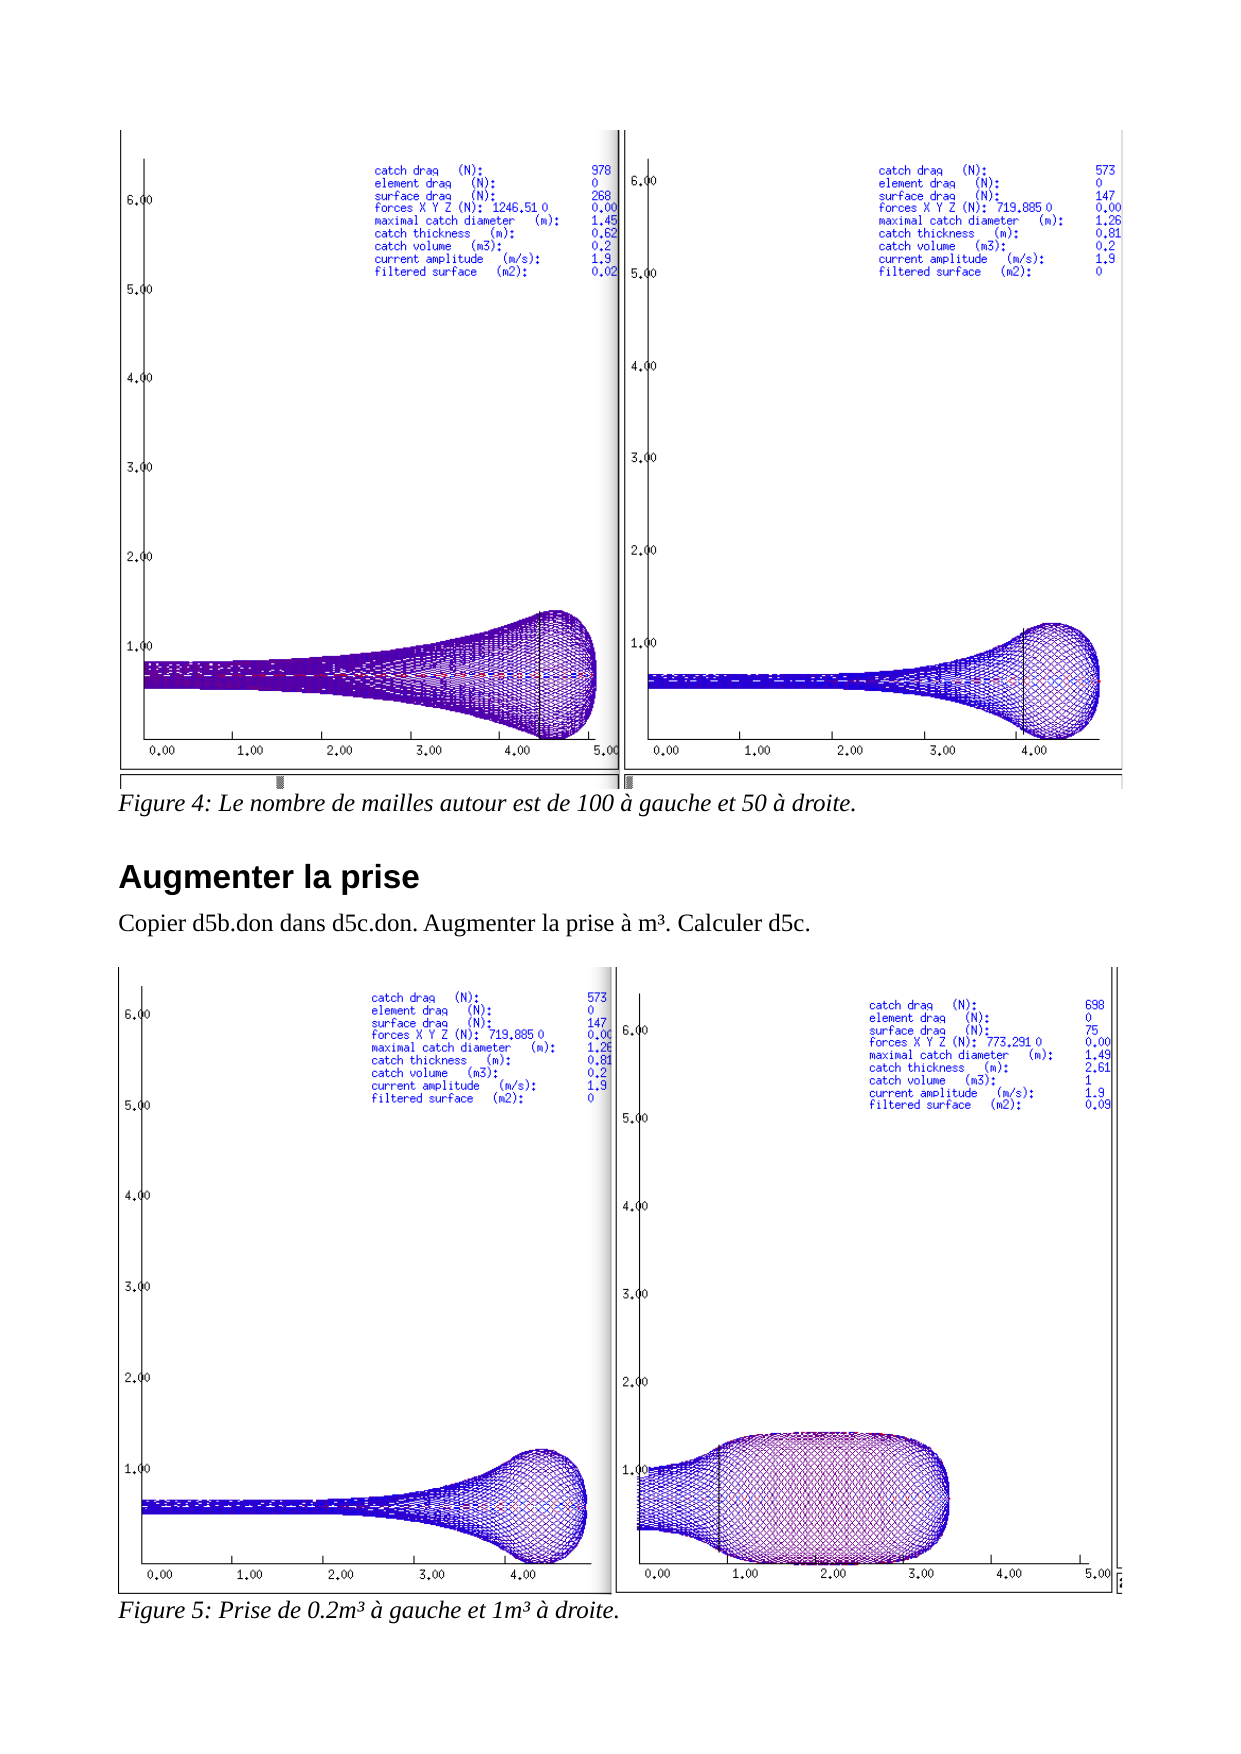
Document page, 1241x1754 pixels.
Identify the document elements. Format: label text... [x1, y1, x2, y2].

text Copier d5b.don dans d5c.don. Augmenter la prise à m³. Calculer d5c. [118, 908, 1122, 936]
text Figure 4: Le nombre de mailles autour est de 100 à gauche et 50 à droite. [118, 789, 1122, 817]
text Figure 5: Prise de 0.2m³ à gauche et 1m³ à droite. [118, 1595, 1122, 1624]
subtitle Augmenter la prise [118, 857, 1122, 895]
picture [118, 967, 1123, 1595]
picture [118, 130, 1123, 789]
